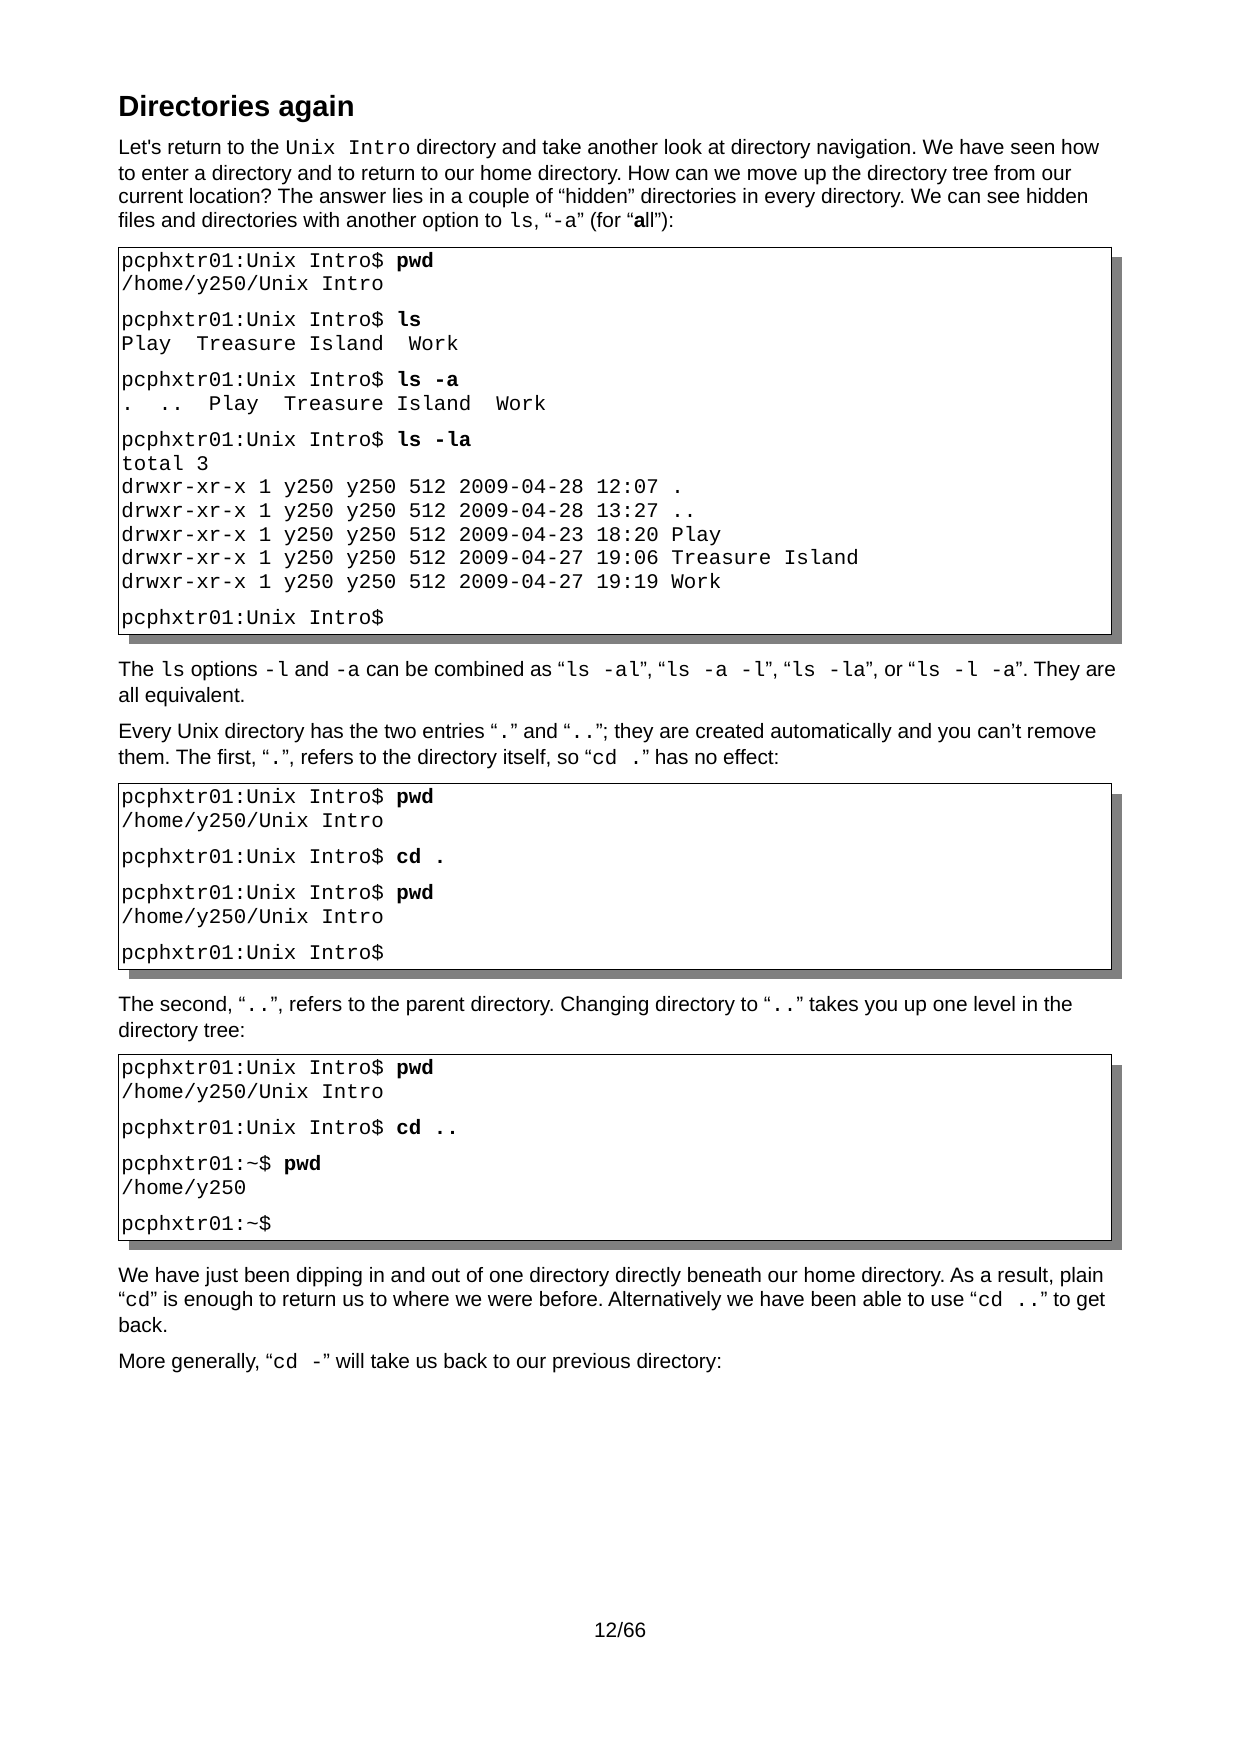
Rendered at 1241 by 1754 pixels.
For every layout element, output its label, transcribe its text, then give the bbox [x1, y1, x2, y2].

text pcphxtr01:Unix Intro$ cd . [119, 843, 1111, 870]
text pcphxtr01:~$ pwd /home/y250 [119, 1150, 1111, 1200]
text pcphxtr01:Unix Intro$ ls -la total 3 drwxr-xr-x 1 y250 y250 512 2009-04-28 12:07 . drwxr-xr-x 1 y250 y250 512 2009-04-28 13:27 .. drwxr-xr-x 1 y250 y250 512 2009-04-23 18:20 Play drwxr-xr-x 1 y250 y250 512 2009-04-27 19:06 Treasure Island drwxr-xr-x 1 y250 y250 512 2009-04-27 19:19 Work [119, 426, 1111, 594]
subtitle Directories again [118, 88, 1122, 122]
text pcphxtr01:Unix Intro$ pwd /home/y250/Unix Intro [119, 879, 1111, 929]
text Let's return to the Unix Intro directory and take another look at directory navigation. We have seen how to enter a directory and to return to our home directory. How can we move up the directory tree from our current location? The answer lies in a couple of “hidden” directories in every directory. We can see hidden files and directories with another option to ls, “‑a” (for “all”): [118, 134, 1122, 234]
text pcphxtr01:Unix Intro$ pwd /home/y250/Unix Intro [119, 1055, 1111, 1104]
text pcphxtr01:Unix Intro$ [119, 604, 1111, 634]
text More generally, “cd ‑” will take us back to our previous directory: [118, 1349, 1122, 1375]
text pcphxtr01:Unix Intro$ pwd /home/y250/Unix Intro [119, 784, 1111, 834]
text Every Unix directory has the two entries “.” and “..”; they are created automatically and you can’t remove them. The first, “.”, refers to the directory itself, so “cd .” has no effect: [118, 719, 1122, 771]
text pcphxtr01:Unix Intro$ cd .. [119, 1114, 1111, 1141]
text We have just been dipping in and out of one directory directly beneath our home directory. As a result, plain “cd” is enough to return us to where we were before. Alternatively we have been able to use “cd ..” to get back. [118, 1263, 1122, 1336]
text pcphxtr01:~$ [119, 1210, 1111, 1239]
text pcphxtr01:Unix Intro$ ls -a . .. Play Treasure Island Work [119, 366, 1111, 417]
text The ls options ‑l and ‑a can be combined as “ls ‑al”, “ls ‑a ‑l”, “ls ‑la”, or “ls ‑l ‑a”. They are all equivalent. [118, 657, 1122, 707]
text pcphxtr01:Unix Intro$ pwd /home/y250/Unix Intro [119, 248, 1111, 297]
text pcphxtr01:Unix Intro$ [119, 939, 1111, 969]
text The second, “..”, refers to the parent directory. Changing directory to “..” takes you up one level in the directory tree: [118, 992, 1122, 1042]
text pcphxtr01:Unix Intro$ ls Play Treasure Island Work [119, 306, 1111, 357]
